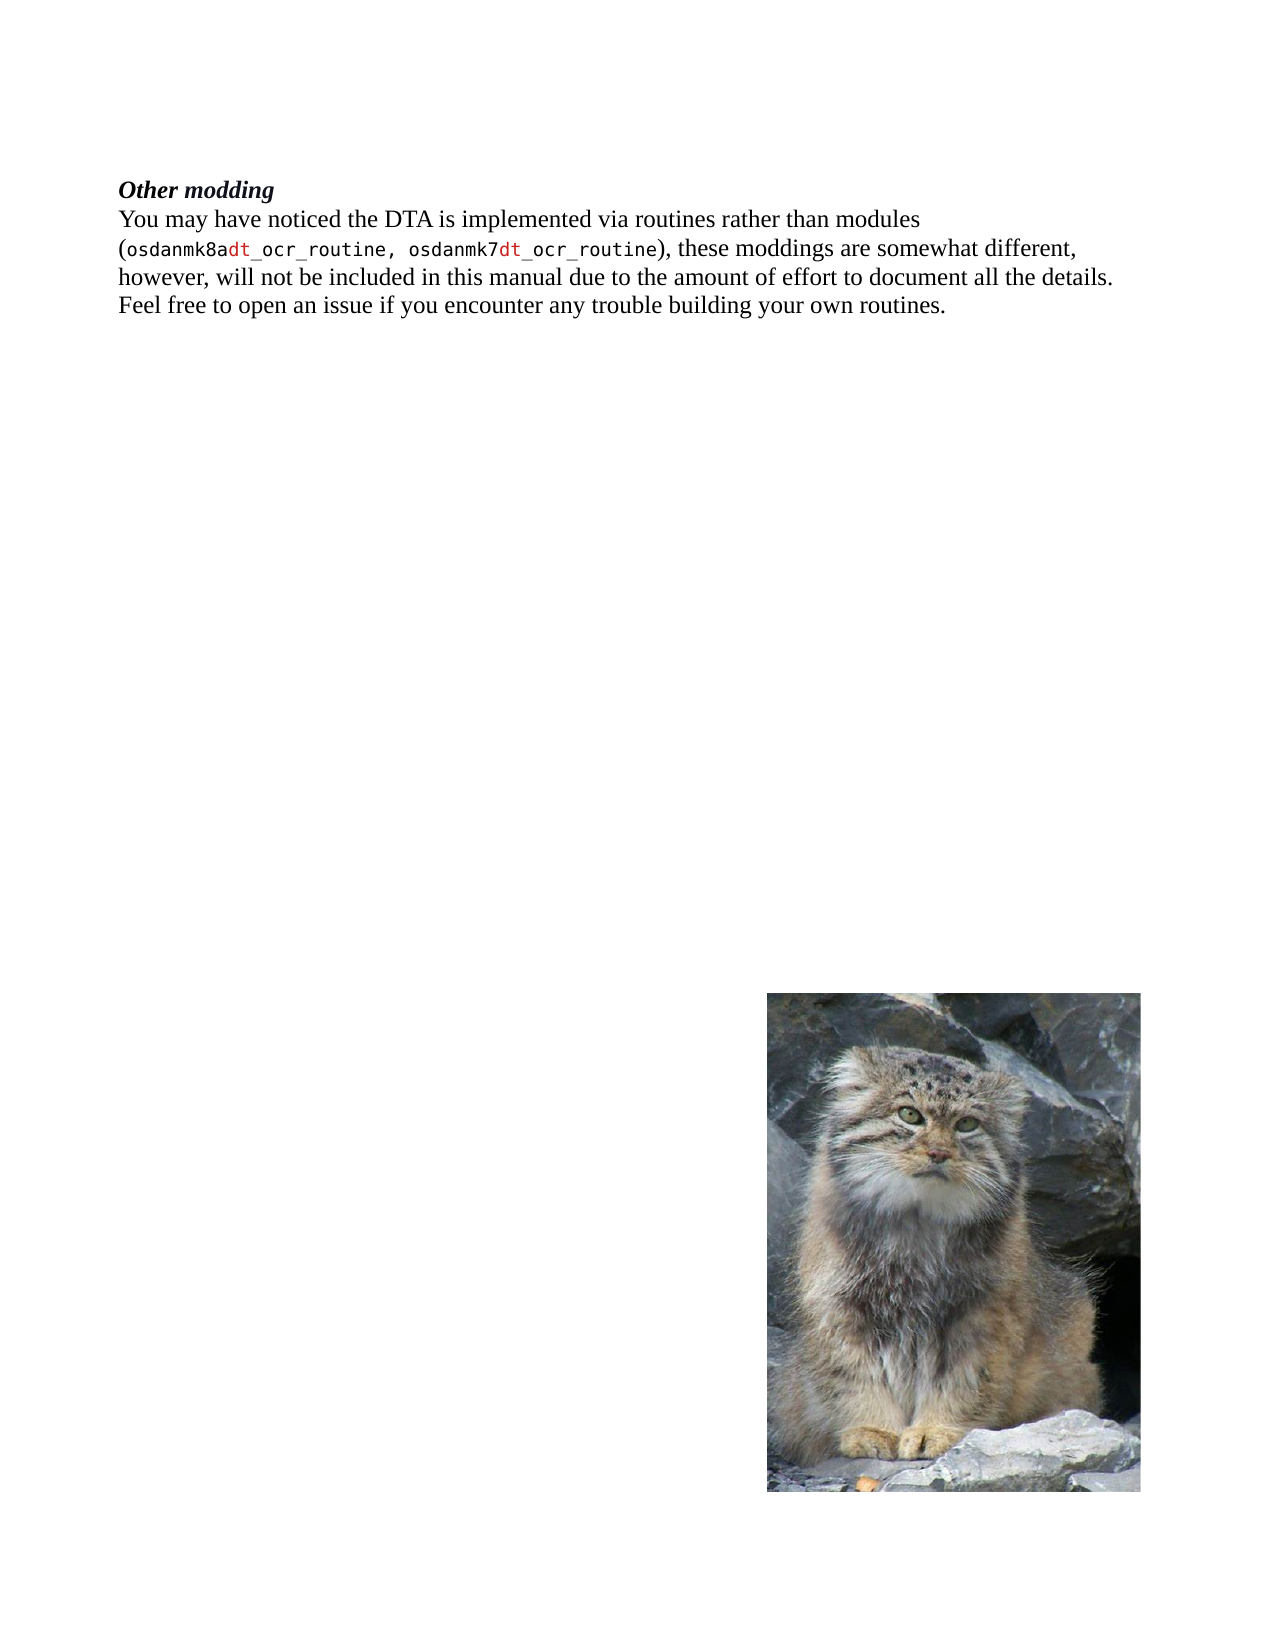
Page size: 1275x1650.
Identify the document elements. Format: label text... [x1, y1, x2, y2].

picture [767, 993, 1141, 1492]
text You may have noticed the DTA is implemented via routines rather than modules (osdanmk8adt_ocr_routine, osdanmk7dt_ocr_routine), these moddings are somewhat different, however, will not be included in this manual due to the amount of effort to document all the details. Feel free to open an issue if you encounter any trouble building your own routines. [118, 204, 1157, 319]
text Other modding [118, 176, 1157, 204]
